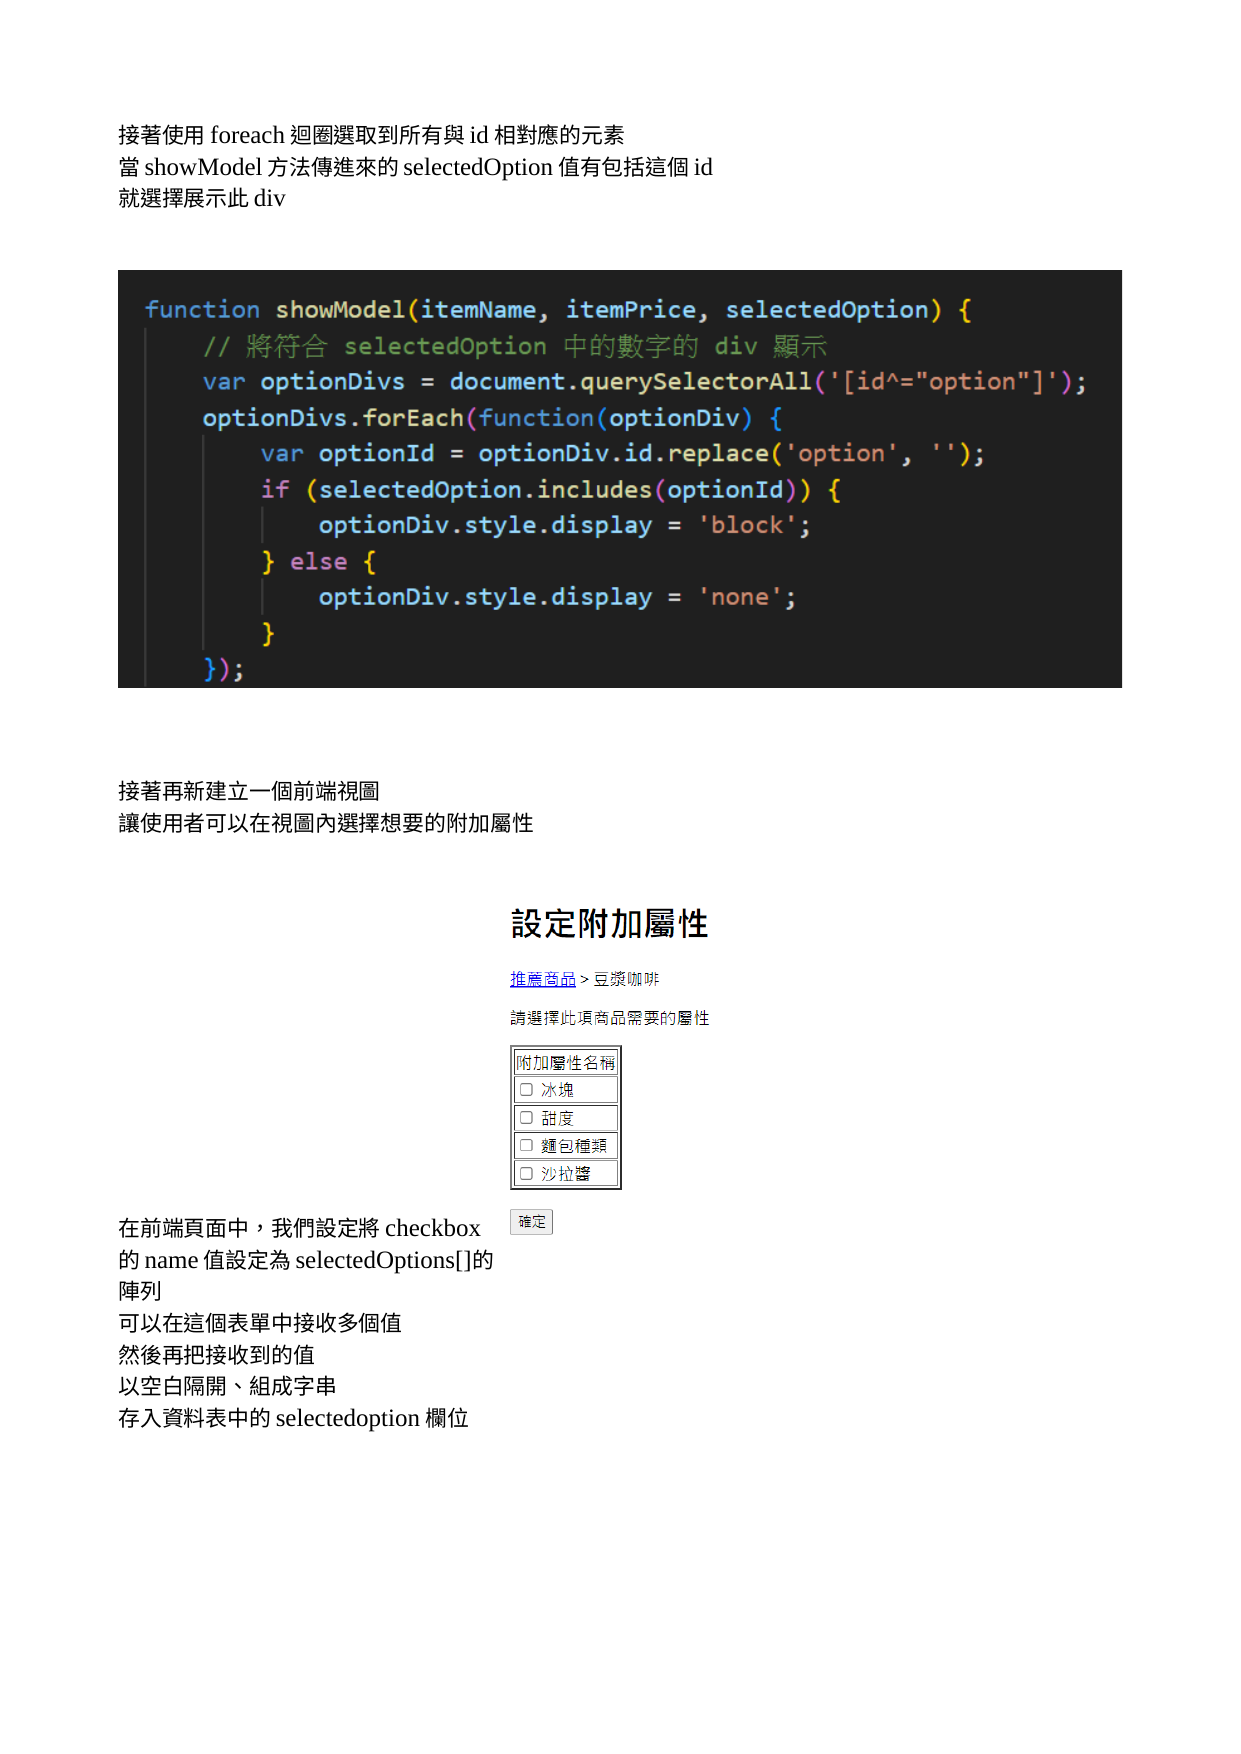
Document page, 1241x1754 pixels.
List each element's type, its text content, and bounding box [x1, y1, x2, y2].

text 就選擇展示此div [118, 181, 1122, 213]
text 讓使用者可以在視圖內選擇想要的附加屬性 [118, 806, 1122, 837]
text 接著使用foreach迴圈選取到所有與id相對應的元素 [118, 118, 1122, 150]
text 在前端頁面中，我們設定將checkbox的name值設定為selectedOptions[]的陣列 [118, 1211, 1122, 1306]
text 當showModel方法傳進來的selectedOption值有包括這個id [118, 150, 1122, 181]
text 存入資料表中的selectedoption欄位 [118, 1401, 1122, 1433]
picture [501, 894, 740, 1254]
text 然後再把接收到的值 [118, 1338, 1122, 1369]
text 以空白隔開、組成字串 [118, 1369, 1122, 1401]
text 接著再新建立一個前端視圖 [118, 774, 1122, 806]
text 可以在這個表單中接收多個值 [118, 1306, 1122, 1338]
picture [118, 270, 1123, 688]
